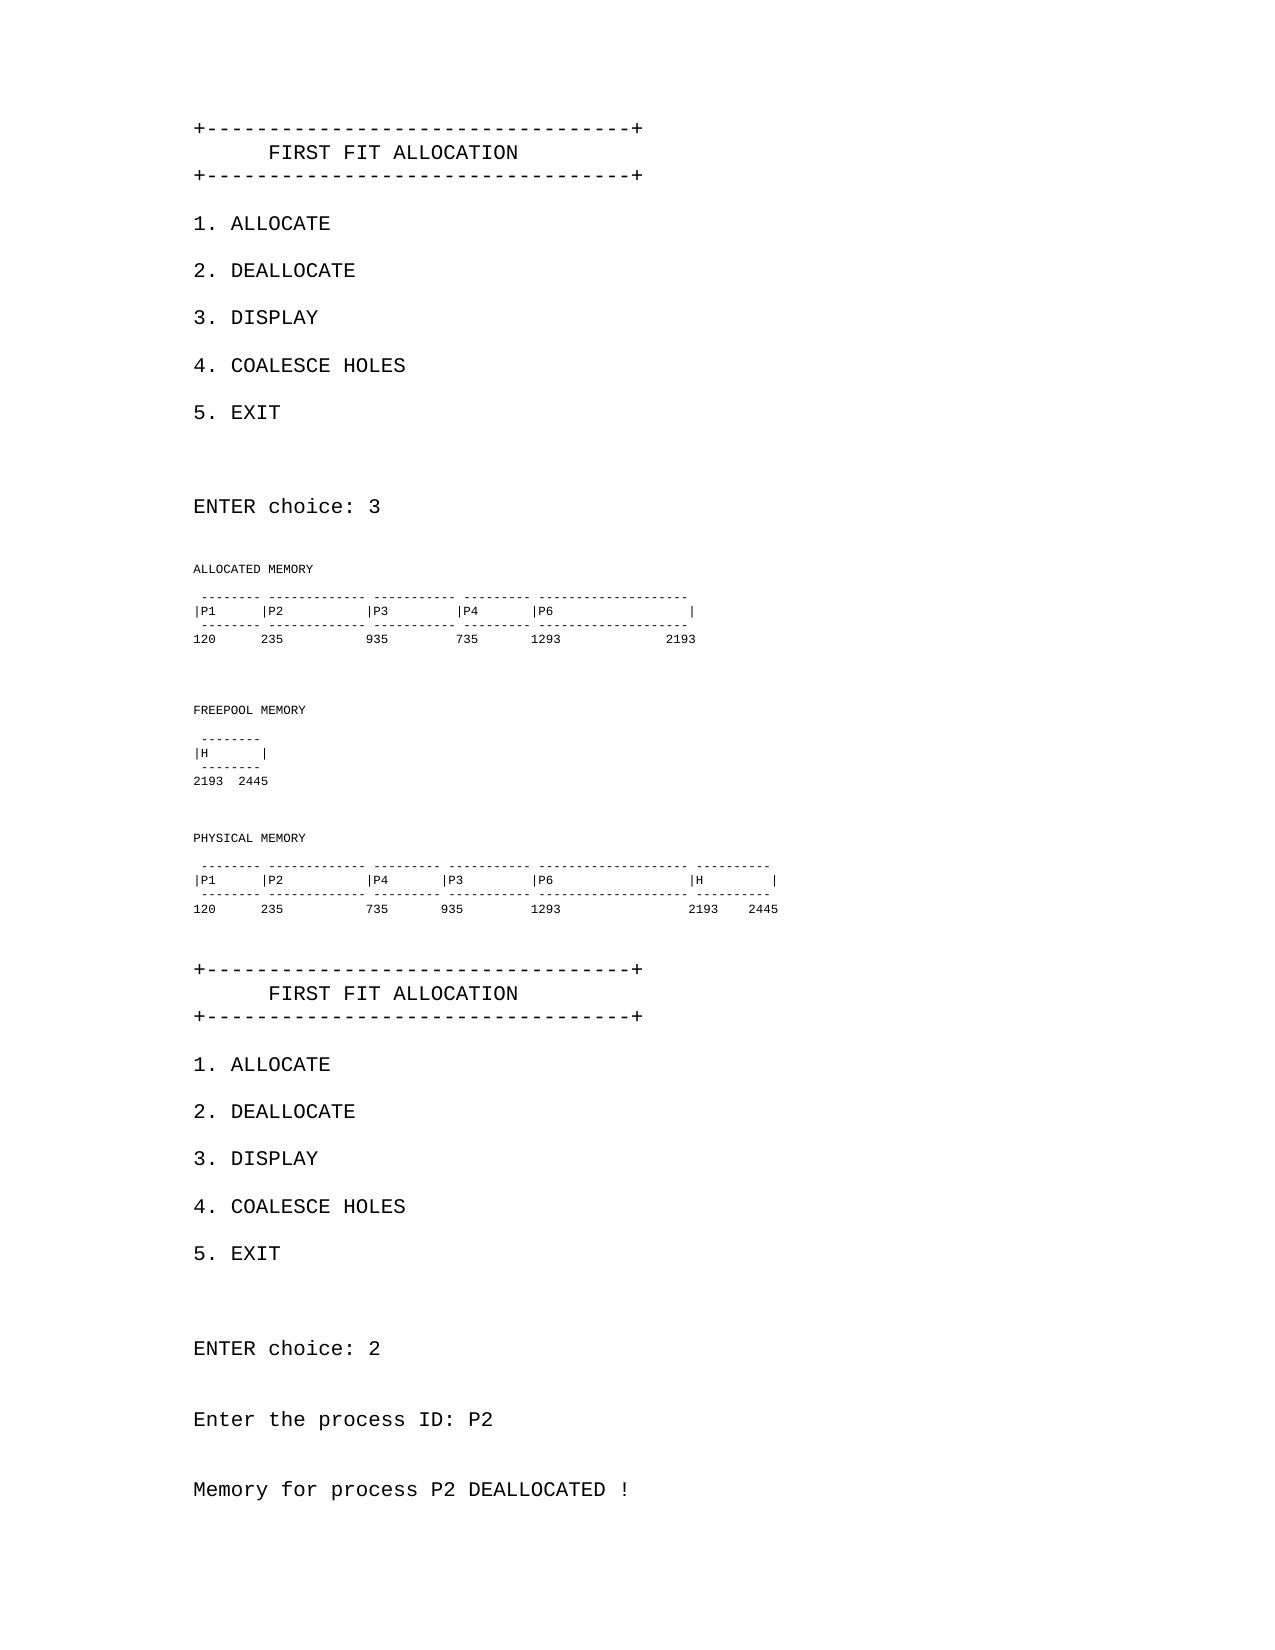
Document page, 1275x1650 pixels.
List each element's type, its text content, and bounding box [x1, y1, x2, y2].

text Memory for process P2 DEALLOCATED ! [118, 1479, 1157, 1503]
text 3. DISPLAY [118, 307, 1157, 331]
text -------- [118, 761, 1157, 775]
text |P1 |P2 |P3 |P4 |P6 | [118, 605, 1157, 619]
text -------- ------------- ----------- --------- -------------------- [118, 619, 1157, 633]
text +----------------------------------+ [118, 118, 1157, 142]
text -------- ------------- ----------- --------- -------------------- [118, 591, 1157, 605]
text 5. EXIT [118, 1243, 1157, 1267]
text 1. ALLOCATE [118, 1054, 1157, 1077]
text 2. DEALLOCATE [118, 1101, 1157, 1125]
text Enter the process ID: P2 [118, 1408, 1157, 1432]
text 120 235 935 735 1293 2193 [118, 633, 1157, 648]
text +----------------------------------+ [118, 165, 1157, 189]
text 1. ALLOCATE [118, 213, 1157, 236]
text |P1 |P2 |P4 |P3 |P6 |H | [118, 874, 1157, 888]
text 5. EXIT [118, 402, 1157, 426]
text ENTER choice: 3 [118, 496, 1157, 520]
text +----------------------------------+ [118, 1007, 1157, 1030]
text ENTER choice: 2 [118, 1338, 1157, 1361]
text 4. COALESCE HOLES [118, 354, 1157, 378]
text 4. COALESCE HOLES [118, 1196, 1157, 1219]
text |H | [118, 747, 1157, 761]
text 2. DEALLOCATE [118, 260, 1157, 284]
text FIRST FIT ALLOCATION [118, 142, 1157, 165]
text ALLOCATED MEMORY [118, 563, 1157, 577]
text +----------------------------------+ [118, 959, 1157, 983]
text 3. DISPLAY [118, 1148, 1157, 1172]
text FIRST FIT ALLOCATION [118, 983, 1157, 1007]
text FREEPOOL MEMORY [118, 704, 1157, 718]
text 2193 2445 [118, 775, 1157, 789]
text 120 235 735 935 1293 2193 2445 [118, 903, 1157, 917]
text PHYSICAL MEMORY [118, 832, 1157, 846]
text -------- ------------- --------- ----------- -------------------- ---------- [118, 888, 1157, 903]
text -------- ------------- --------- ----------- -------------------- ---------- [118, 860, 1157, 874]
text -------- [118, 733, 1157, 747]
